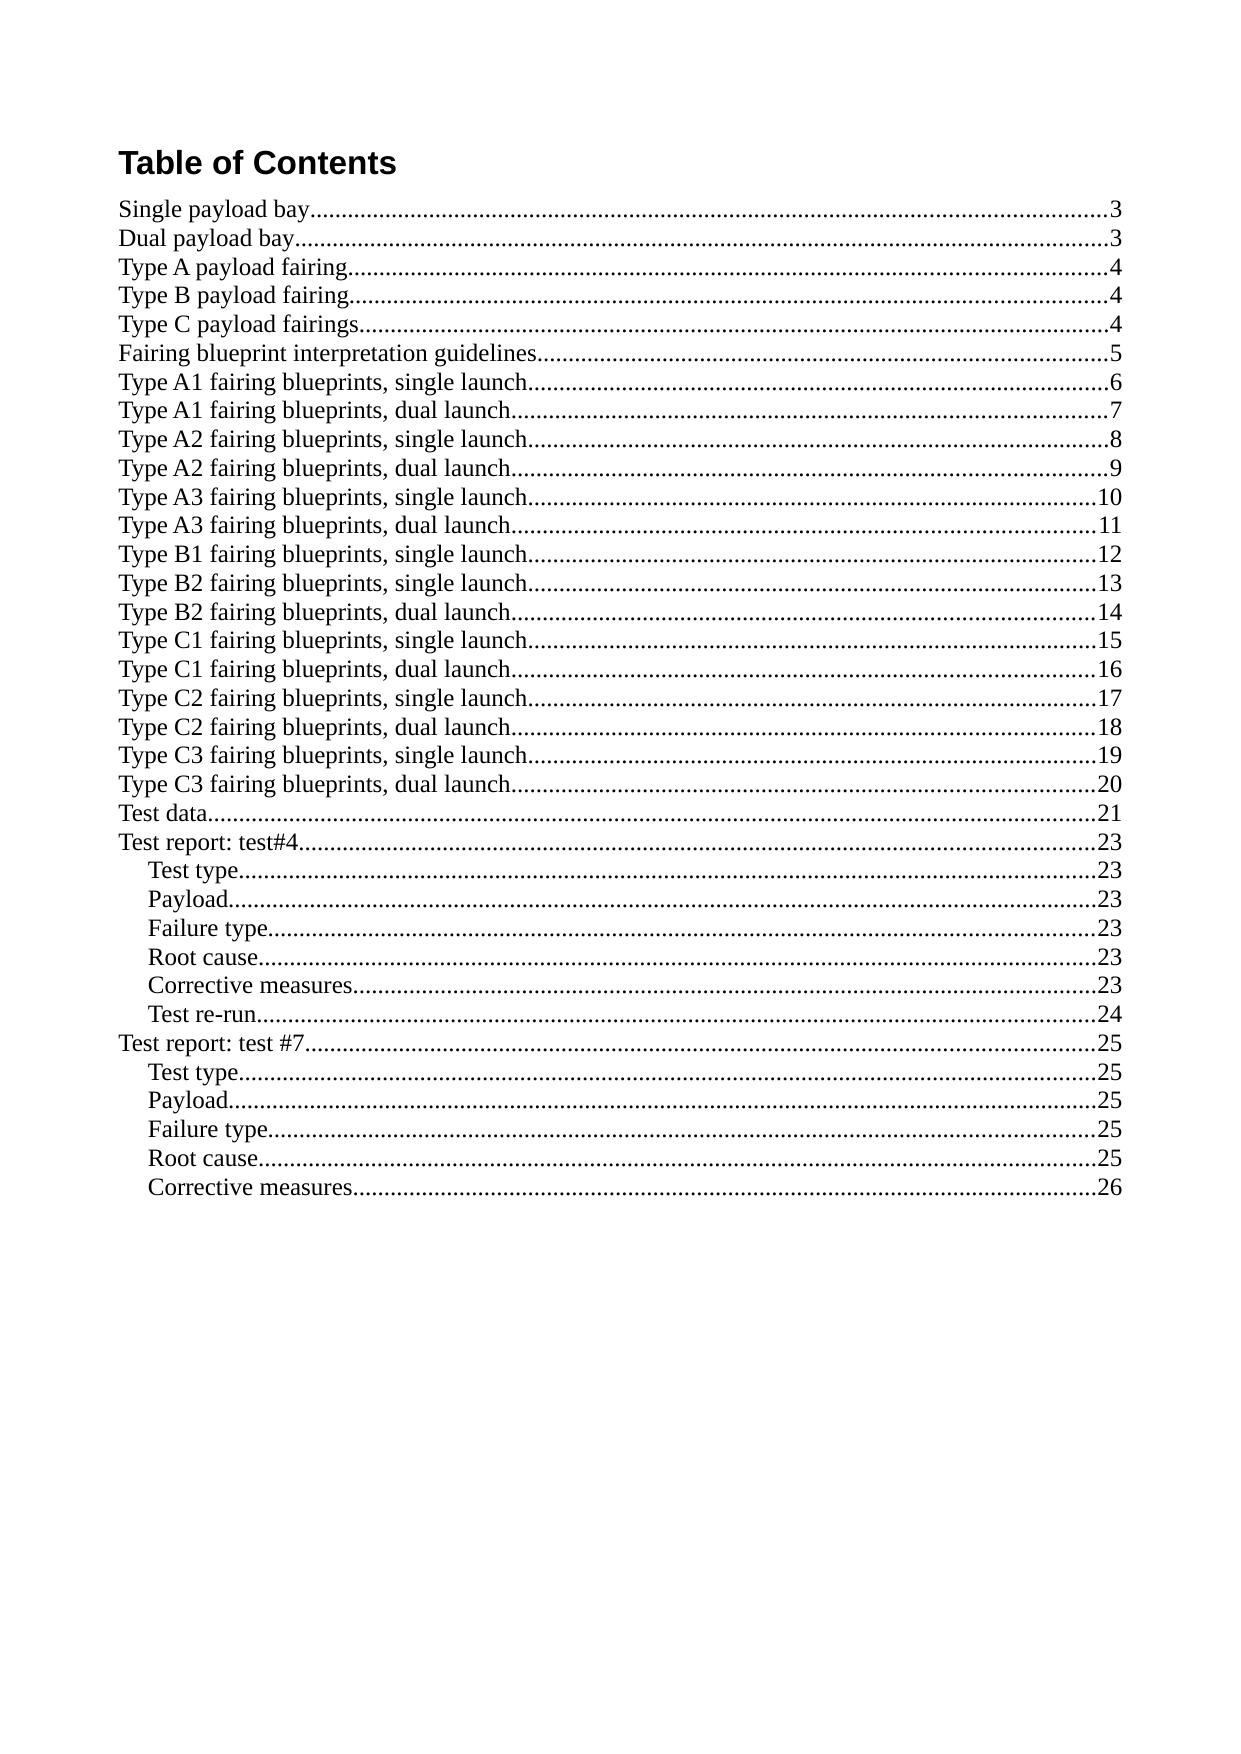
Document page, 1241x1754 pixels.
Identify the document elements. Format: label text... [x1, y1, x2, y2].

text Root cause 23 [148, 942, 1122, 970]
text Dual payload bay 3 [118, 223, 1122, 252]
text Test re-run 24 [148, 999, 1122, 1028]
text Type C1 fairing blueprints, single launch 15 [118, 625, 1122, 654]
text Type B2 fairing blueprints, dual launch 14 [118, 597, 1122, 625]
text Type A payload fairing 4 [118, 252, 1122, 280]
text Type C payload fairings 4 [118, 309, 1122, 338]
text Type A1 fairing blueprints, dual launch 7 [118, 395, 1122, 424]
text Corrective measures 26 [148, 1172, 1122, 1200]
text Test type 25 [148, 1057, 1122, 1085]
text Test report: test #7 25 [118, 1028, 1122, 1057]
text Type B2 fairing blueprints, single launch 13 [118, 568, 1122, 597]
text Type C2 fairing blueprints, dual launch 18 [118, 712, 1122, 740]
text Type A3 fairing blueprints, single launch 10 [118, 482, 1122, 510]
text Type C3 fairing blueprints, single launch 19 [118, 740, 1122, 769]
text Type C2 fairing blueprints, single launch 17 [118, 683, 1122, 712]
text Test data 21 [118, 798, 1122, 827]
text Payload 25 [148, 1085, 1122, 1114]
subtitle Table of Contents [118, 143, 1122, 182]
text Type A2 fairing blueprints, dual launch 9 [118, 453, 1122, 482]
text Test report: test#4 23 [118, 827, 1122, 855]
text Type B payload fairing 4 [118, 280, 1122, 309]
text Failure type 23 [148, 913, 1122, 942]
text Test type 23 [148, 855, 1122, 884]
text Failure type 25 [148, 1114, 1122, 1143]
text Corrective measures 23 [148, 970, 1122, 999]
text Type A3 fairing blueprints, dual launch 11 [118, 510, 1122, 539]
text Payload 23 [148, 884, 1122, 913]
text Type C3 fairing blueprints, dual launch 20 [118, 769, 1122, 798]
text Fairing blueprint interpretation guidelines 5 [118, 338, 1122, 367]
text Type C1 fairing blueprints, dual launch 16 [118, 654, 1122, 683]
text Single payload bay 3 [118, 194, 1122, 223]
text Root cause 25 [148, 1143, 1122, 1172]
text Type A2 fairing blueprints, single launch 8 [118, 424, 1122, 453]
text Type B1 fairing blueprints, single launch 12 [118, 539, 1122, 568]
text Type A1 fairing blueprints, single launch 6 [118, 367, 1122, 395]
